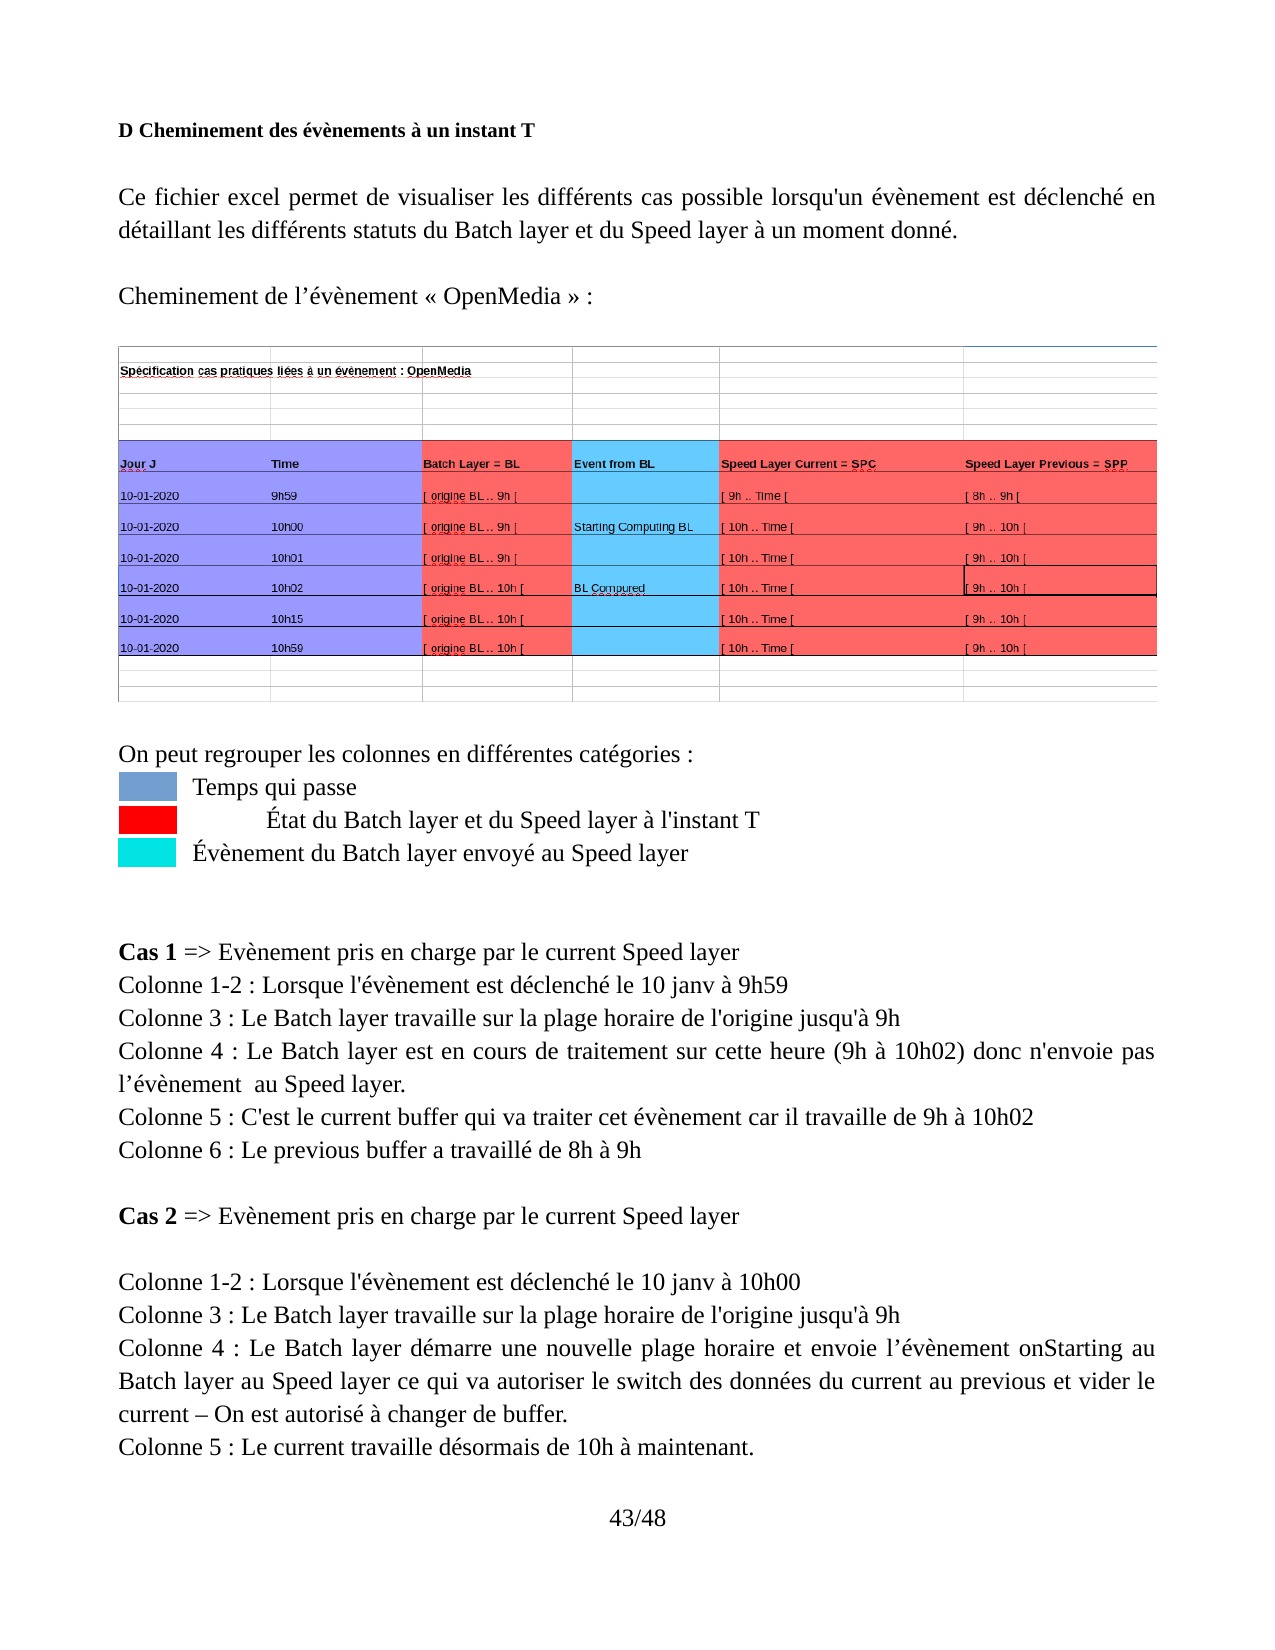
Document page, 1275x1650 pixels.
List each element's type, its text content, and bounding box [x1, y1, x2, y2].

subtitle D Cheminement des évènements à un instant T [118, 118, 1157, 142]
text Évènement du Batch layer envoyé au Speed layer [177, 838, 1157, 867]
text Ce fichier excel permet de visualiser les différents cas possible lorsqu'un évènement est déclenché en détaillant les différents statuts du Batch layer et du Speed layer à un moment donné. [118, 182, 1157, 243]
text On peut regrouper les colonnes en différentes catégories : [118, 739, 1157, 768]
picture [118, 346, 1157, 702]
text Colonne 6 : Le previous buffer a travaillé de 8h à 9h [118, 1135, 1157, 1164]
text Cas 2 => Evènement pris en charge par le current Speed layer [118, 1201, 1157, 1230]
text Colonne 4 : Le Batch layer démarre une nouvelle plage horaire et envoie l’évènement onStarting au Batch layer au Speed layer ce qui va autoriser le switch des données du current au previous et vider le current – On est autorisé à changer de buffer. [118, 1333, 1157, 1428]
text Cheminement de l’évènement « OpenMedia » : [118, 281, 1157, 309]
text Colonne 1-2 : Lorsque l'évènement est déclenché le 10 janv à 10h00 [118, 1267, 1157, 1296]
text Colonne 3 : Le Batch layer travaille sur la plage horaire de l'origine jusqu'à 9h [118, 1003, 1157, 1032]
text État du Batch layer et du Speed layer à l'instant T [178, 805, 1157, 834]
text Cas 1 => Evènement pris en charge par le current Speed layer [118, 937, 1157, 966]
text Colonne 5 : C'est le current buffer qui va traiter cet évènement car il travaille de 9h à 10h02 [118, 1102, 1157, 1131]
text Temps qui passe [178, 772, 1157, 801]
text Colonne 1-2 : Lorsque l'évènement est déclenché le 10 janv à 9h59 [118, 970, 1157, 999]
text Colonne 5 : Le current travaille désormais de 10h à maintenant. [118, 1432, 1157, 1461]
text Colonne 3 : Le Batch layer travaille sur la plage horaire de l'origine jusqu'à 9h [118, 1300, 1157, 1329]
text Colonne 4 : Le Batch layer est en cours de traitement sur cette heure (9h à 10h02) donc n'envoie pas l’évènement au Speed layer. [118, 1036, 1157, 1098]
